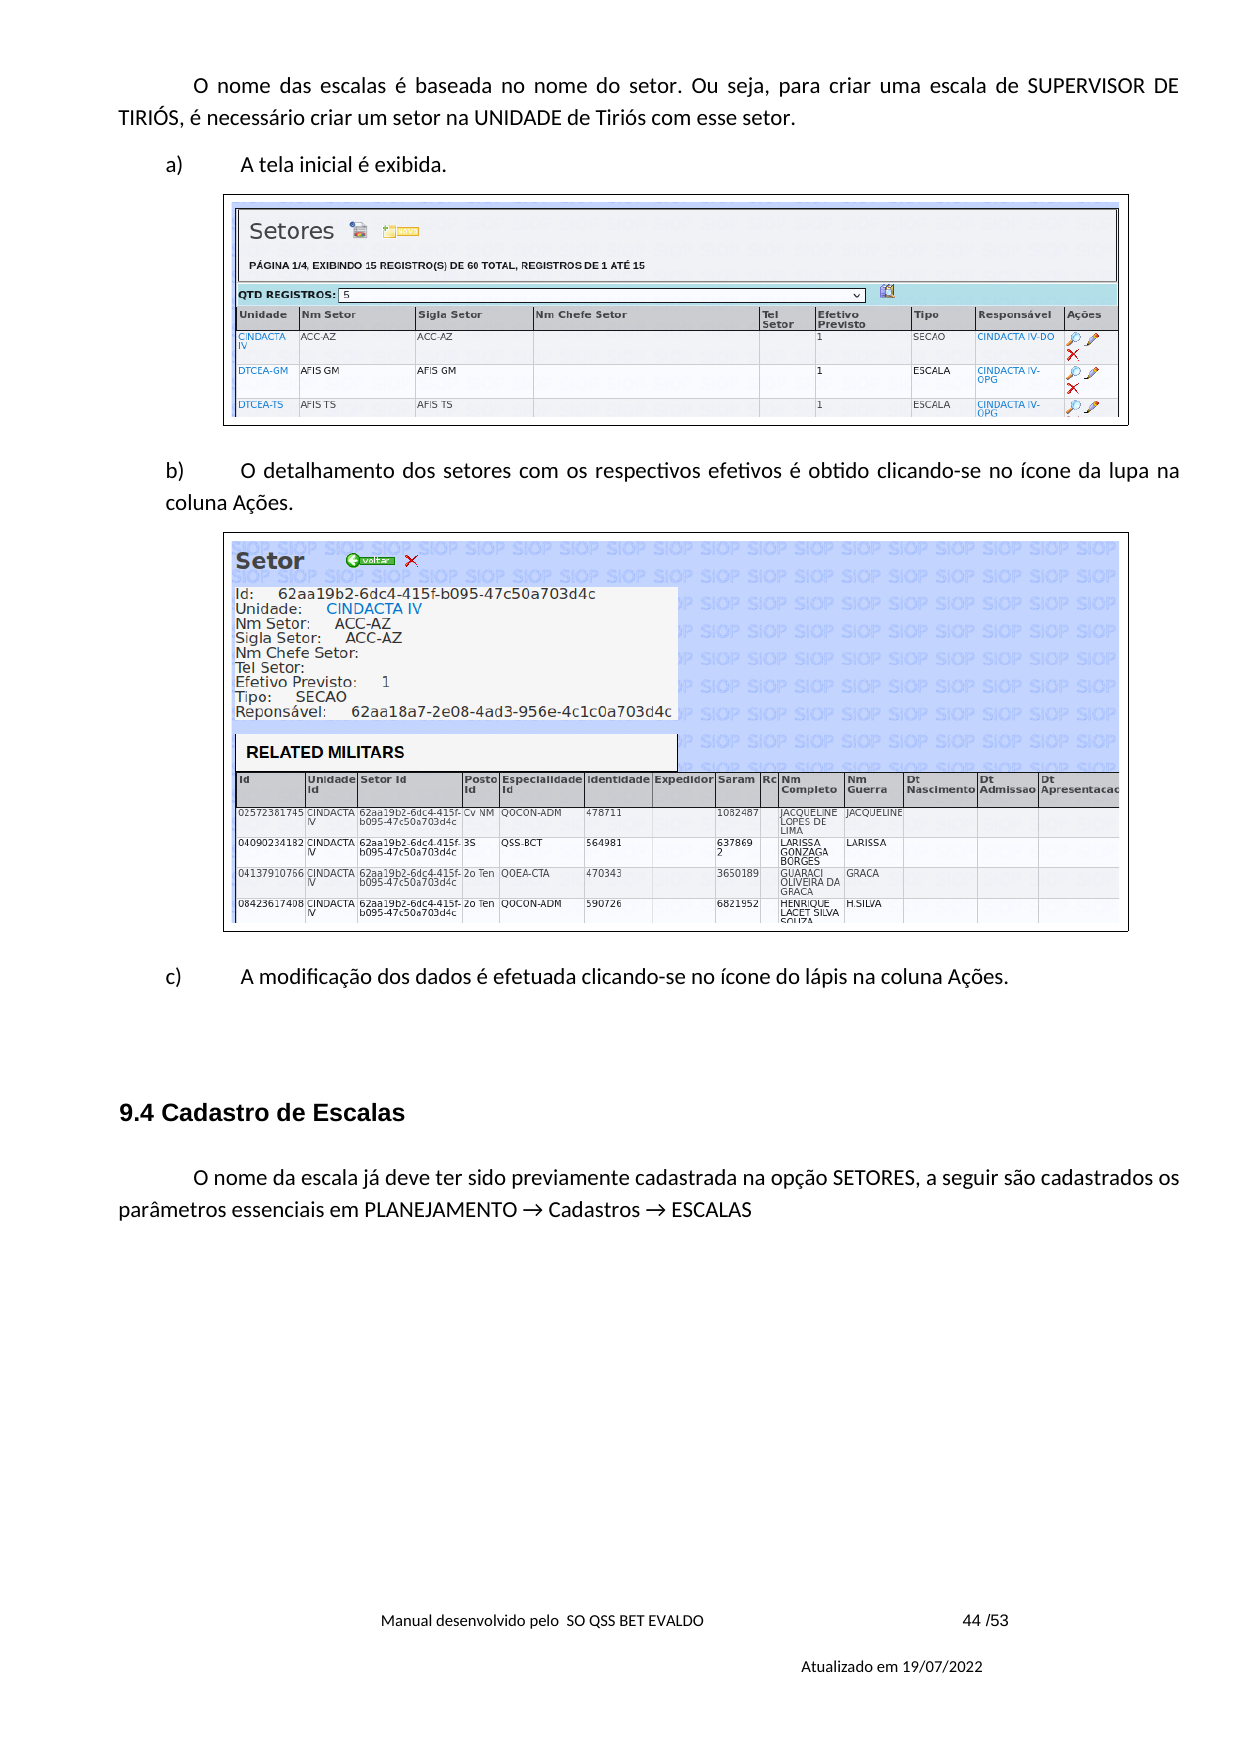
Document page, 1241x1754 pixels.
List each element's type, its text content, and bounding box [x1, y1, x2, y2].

picture [231, 541, 1120, 923]
list O detalhamento dos setores com os respectivos efetivos é obtido clicando-se no ícone da lupa na coluna Ações. [165, 456, 1181, 516]
list A modificação dos dados é efetuada clicando-se no ícone do lápis na coluna Ações. [165, 962, 1181, 990]
text O nome da escala já deve ter sido previamente cadastrada na opção SETORES, a seguir são cadastrados os parâmetros essenciais em PLANEJAMENTO → Cadastros → ESCALAS [118, 1163, 1181, 1223]
subtitle 9.4 Cadastro de Escalas [118, 1098, 1024, 1127]
picture [231, 202, 1120, 417]
list A tela inicial é exibida. [165, 150, 1181, 178]
text O nome das escalas é baseada no nome do setor. Ou seja, para criar uma escala de SUPERVISOR DE TIRIÓS, é necessário criar um setor na UNIDADE de Tiriós com esse setor. [118, 71, 1181, 131]
